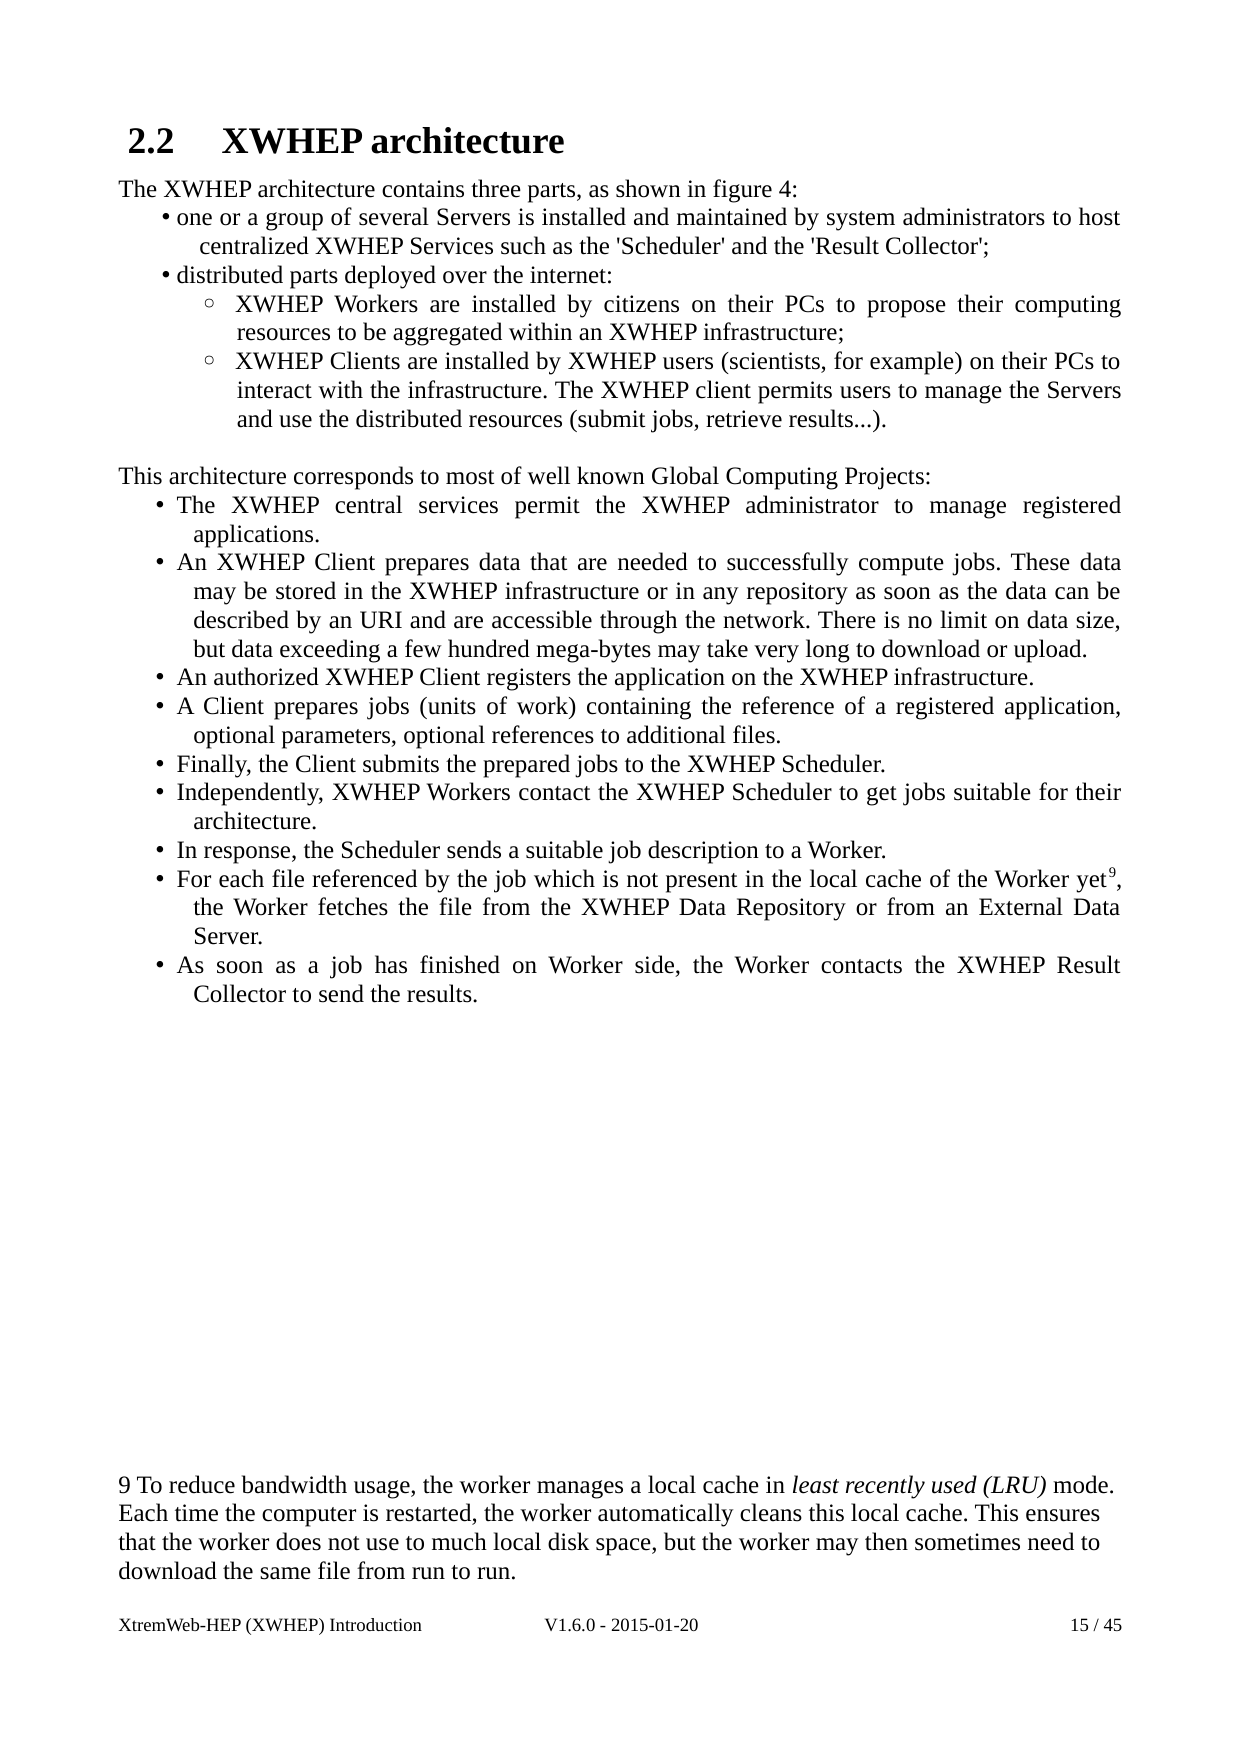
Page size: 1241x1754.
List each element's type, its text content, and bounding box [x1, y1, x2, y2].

list distributed parts deployed over the internet: [162, 260, 1122, 289]
list In response, the Scheduler sends a suitable job description to a Worker. [156, 835, 1122, 864]
list To reduce bandwidth usage, the worker manages a local cache in least recently used (LRU) mode. Each time the computer is restarted, the worker automatically cleans this local cache. This ensures that the worker does not use to much local disk space, but the worker may then sometimes need to download the same file from run to run. [118, 1470, 1122, 1585]
subtitle XWHEP architecture [118, 118, 1122, 161]
list The XWHEP central services permit the XWHEP administrator to manage registered applications. [156, 490, 1122, 547]
list Finally, the Client submits the prepared jobs to the XWHEP Scheduler. [156, 749, 1122, 777]
list XWHEP Workers are installed by citizens on their PCs to propose their computing resources to be aggregated within an XWHEP infrastructure; [199, 289, 1122, 346]
list Independently, XWHEP Workers contact the XWHEP Scheduler to get jobs suitable for their architecture. [156, 777, 1122, 835]
list XWHEP Clients are installed by XWHEP users (scientists, for example) on their PCs to interact with the infrastructure. The XWHEP client permits users to manage the Servers and use the distributed resources (submit jobs, retrieve results...). [199, 346, 1122, 432]
list As soon as a job has finished on Worker side, the Worker contacts the XWHEP Result Collector to send the results. [156, 950, 1122, 1007]
text This architecture corresponds to most of well known Global Computing Projects: [118, 461, 1122, 490]
list For each file referenced by the job which is not present in the local cache of the Worker yet, the Worker fetches the file from the XWHEP Data Repository or from an External Data Server. [156, 864, 1122, 950]
list An XWHEP Client prepares data that are needed to successfully compute jobs. These data may be stored in the XWHEP infrastructure or in any repository as soon as the data can be described by an URI and are accessible through the network. There is no limit on data size, but data exceeding a few hundred mega-bytes may take very long to download or upload. [156, 547, 1122, 662]
list one or a group of several Servers is installed and maintained by system administrators to host centralized XWHEP Services such as the 'Scheduler' and the 'Result Collector'; [162, 202, 1122, 260]
list An authorized XWHEP Client registers the application on the XWHEP infrastructure. [156, 662, 1122, 691]
list A Client prepares jobs (units of work) containing the reference of a registered application, optional parameters, optional references to additional files. [156, 691, 1122, 749]
text The XWHEP architecture contains three parts, as shown in figure 4: [118, 174, 1122, 202]
